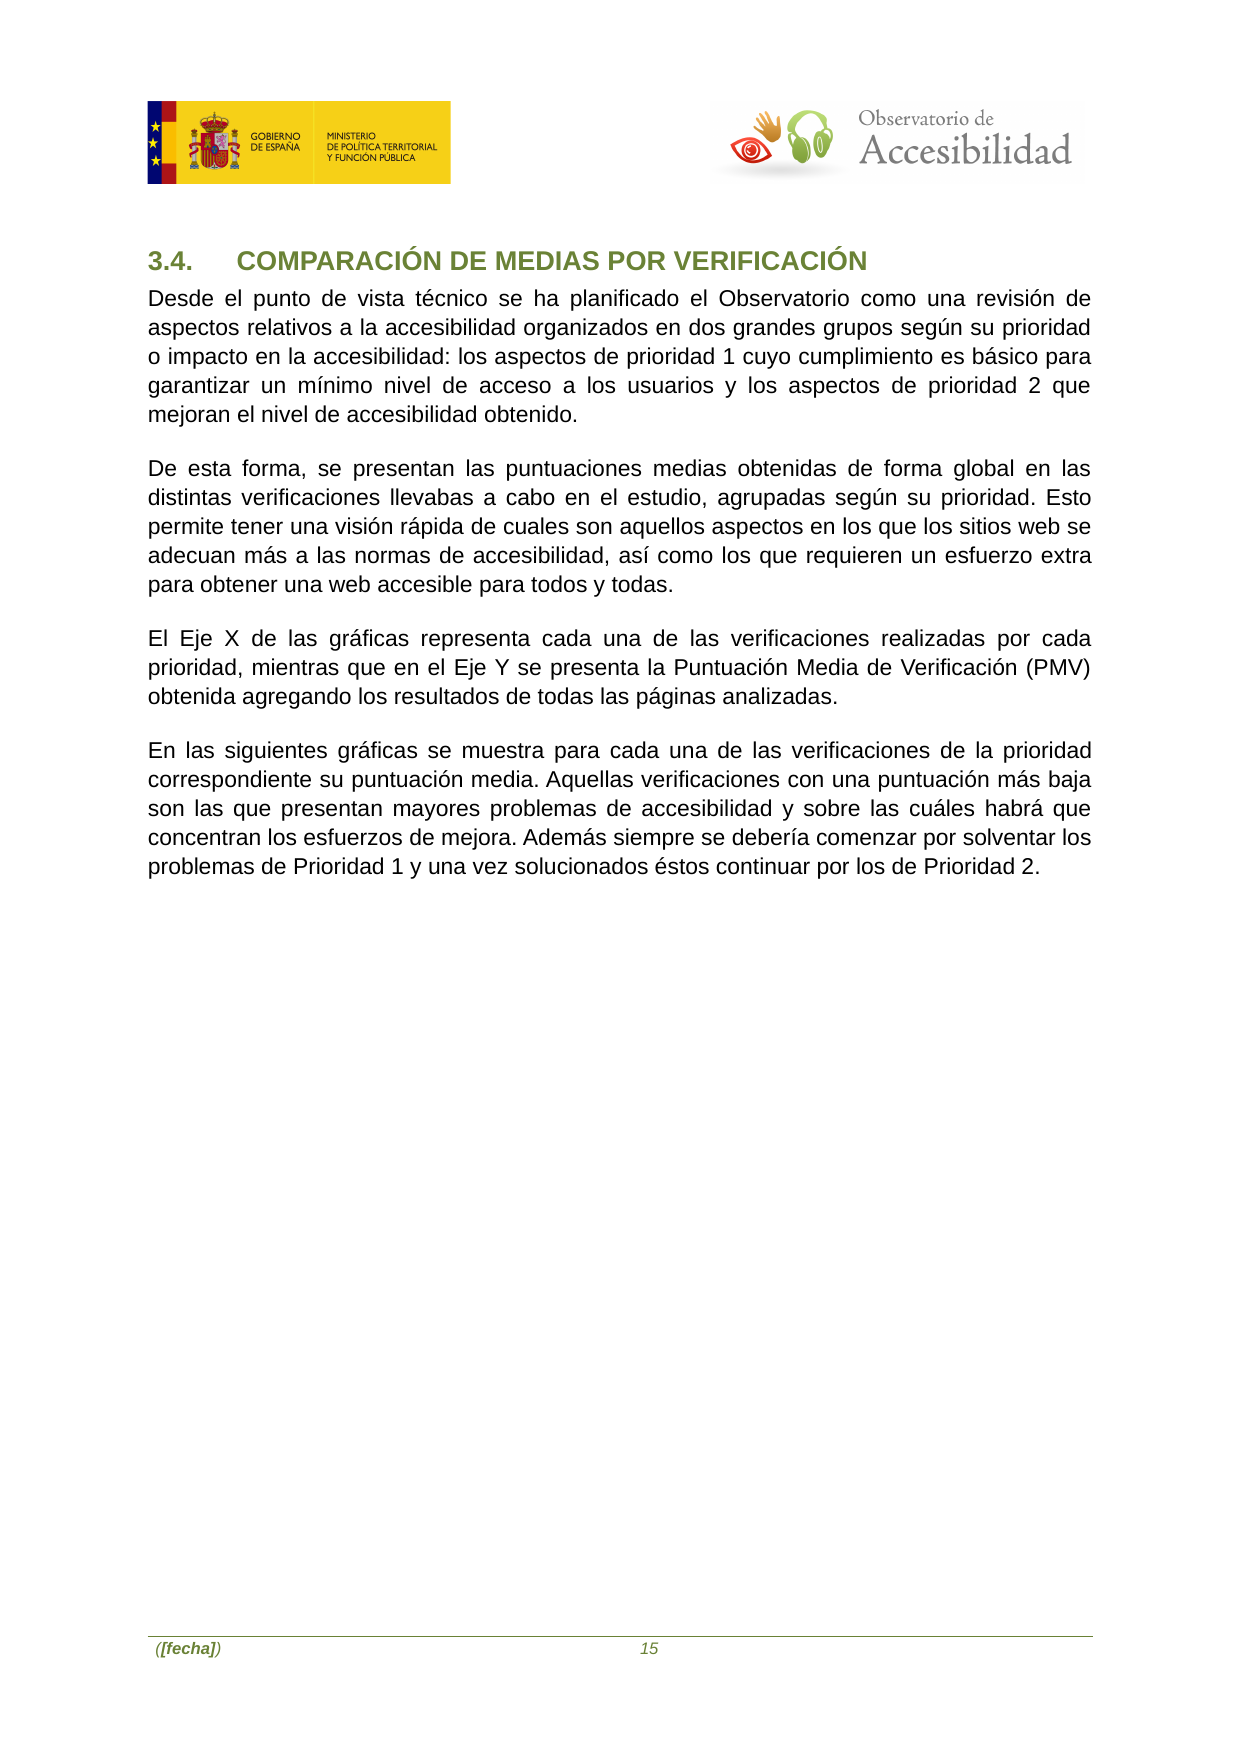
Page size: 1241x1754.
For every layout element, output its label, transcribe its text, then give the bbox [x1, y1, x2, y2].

picture [710, 101, 1086, 184]
text El Eje X de las gráficas representa cada una de las verificaciones realizadas por cada prioridad, mientras que en el Eje Y se presenta la Puntuación Media de Verificación (PMV) obtenida agregando los resultados de todas las páginas analizadas. [148, 625, 1092, 709]
text En las siguientes gráficas se muestra para cada una de las verificaciones de la prioridad correspondiente su puntuación media. Aquellas verificaciones con una puntuación más baja son las que presentan mayores problemas de accesibilidad y sobre las cuáles habrá que concentran los esfuerzos de mejora. Además siempre se debería comenzar por solventar los problemas de Prioridad 1 y una vez solucionados éstos continuar por los de Prioridad 2. [148, 737, 1092, 879]
text De esta forma, se presentan las puntuaciones medias obtenidas de forma global en las distintas verificaciones llevabas a cabo en el estudio, agrupadas según su prioridad. Esto permite tener una visión rápida de cuales son aquellos aspectos en los que los sitios web se adecuan más a las normas de accesibilidad, así como los que requieren un esfuerzo extra para obtener una web accesible para todos y todas. [148, 455, 1092, 597]
text Desde el punto de vista técnico se ha planificado el Observatorio como una revisión de aspectos relativos a la accesibilidad organizados en dos grandes grupos según su prioridad o impacto en la accesibilidad: los aspectos de prioridad 1 cuyo cumplimiento es básico para garantizar un mínimo nivel de acceso a los usuarios y los aspectos de prioridad 2 que mejoran el nivel de accesibilidad obtenido. [148, 285, 1092, 427]
picture [147, 101, 451, 184]
subtitle Comparación de medias por verificación [148, 245, 1092, 276]
